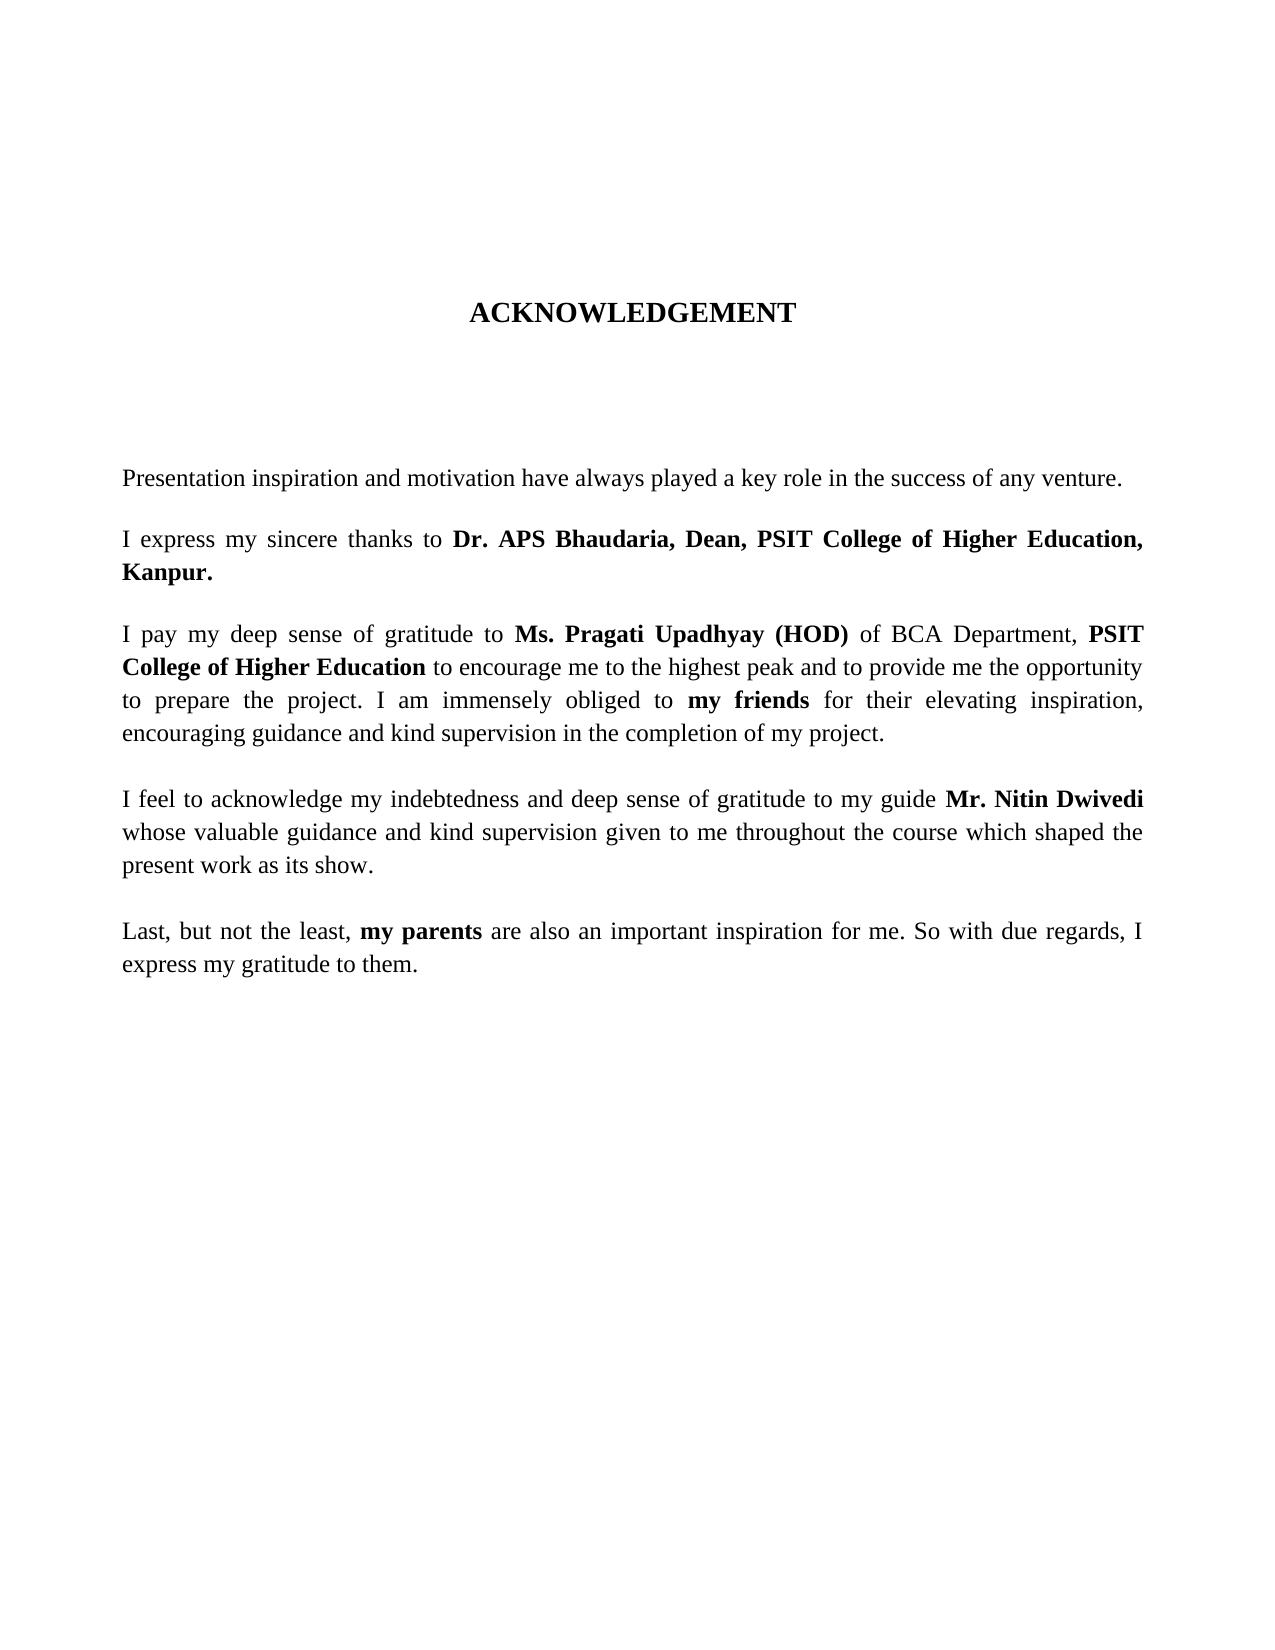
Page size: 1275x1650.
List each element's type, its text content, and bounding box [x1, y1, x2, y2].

text I express my sincere thanks to Dr. APS Bhaudaria, Dean, PSIT College of Higher Education, Kanpur. [122, 524, 1144, 586]
text Last, but not the least, my parents are also an important inspiration for me. So with due regards, I express my gratitude to them. [122, 916, 1144, 978]
text I feel to acknowledge my indebtedness and deep sense of gratitude to my guide Mr. Nitin Dwivedi whose valuable guidance and kind supervision given to me throughout the course which shaped the present work as its show. [122, 784, 1144, 879]
text Presentation inspiration and motivation have always played a key role in the success of any venture. [122, 463, 1144, 491]
text I pay my deep sense of gratitude to Ms. Pragati Upadhyay (HOD) of BCA Department, PSIT College of Higher Education to encourage me to the highest peak and to provide me the opportunity to prepare the project. I am immensely obliged to my friends for their elevating inspiration, encouraging guidance and kind supervision in the completion of my project. [122, 619, 1144, 747]
text ACKNOWLEDGEMENT [122, 295, 1144, 328]
